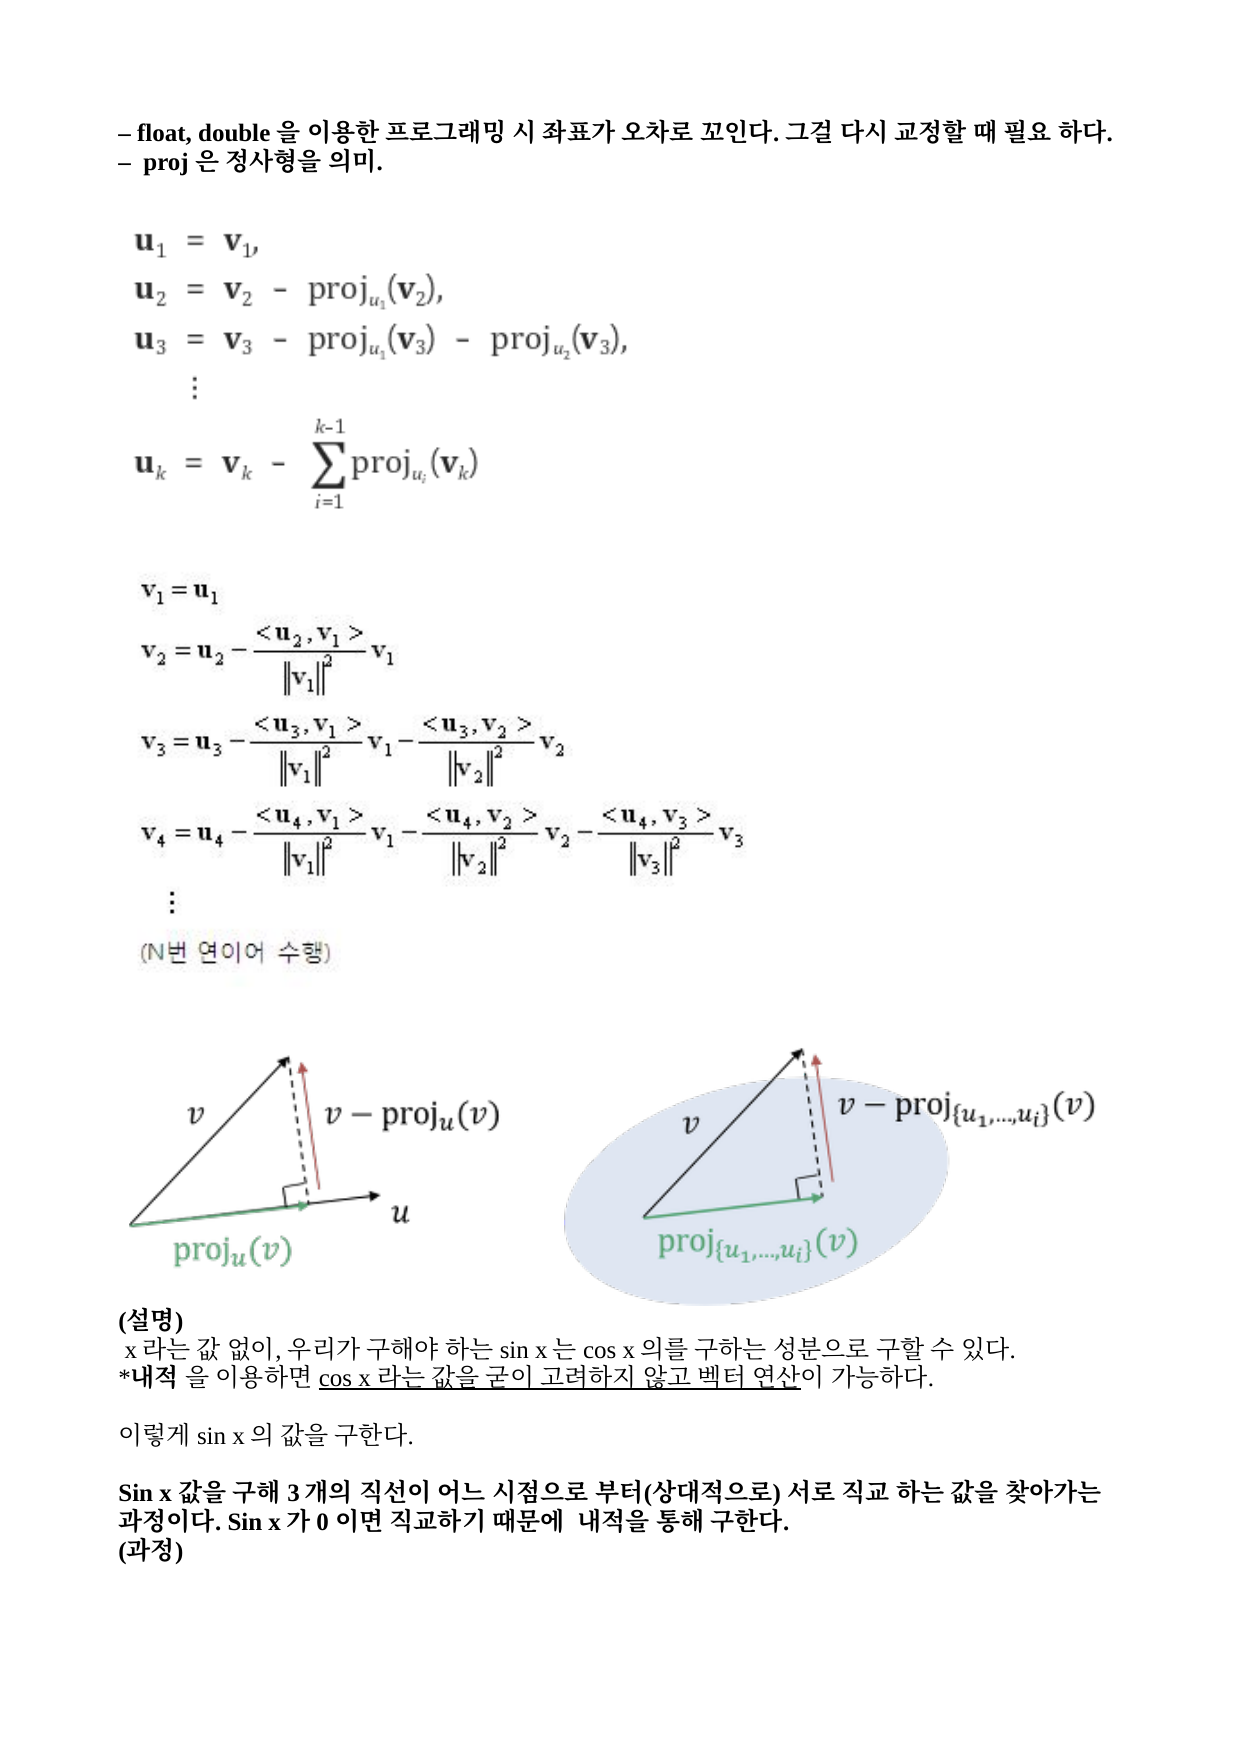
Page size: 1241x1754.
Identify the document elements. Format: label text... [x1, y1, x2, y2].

text 이렇게 sin x의 값을 구한다. [118, 1421, 1122, 1450]
text Sin x 값을 구해 3개의 직선이 어느 시점으로 부터(상대적으로) 서로 직교 하는 값을 찾아가는 과정이다. Sin x가 0 이면 직교하기 때문에 내적을 통해 구한다. [118, 1478, 1122, 1536]
picture [128, 526, 906, 1003]
text – float, double 을 이용한 프로그래밍 시 좌표가 오차로 꼬인다. 그걸 다시 교정할 때 필요 하다. [118, 118, 1122, 147]
text – proj 은 정사형을 의미. [118, 147, 1122, 176]
text (과정) [118, 1536, 1122, 1565]
text x라는 값 없이, 우리가 구해야 하는 sin x는 cos x의를 구하는 성분으로 구할 수 있다. [118, 1335, 1122, 1363]
text *내적 을 이용하면 cos x 라는 값을 굳이 고려하지 않고 벡터 연산이 가능하다. [118, 1363, 1122, 1392]
picture [129, 222, 639, 516]
picture [129, 1038, 1112, 1306]
text (설명) [118, 1277, 1122, 1335]
